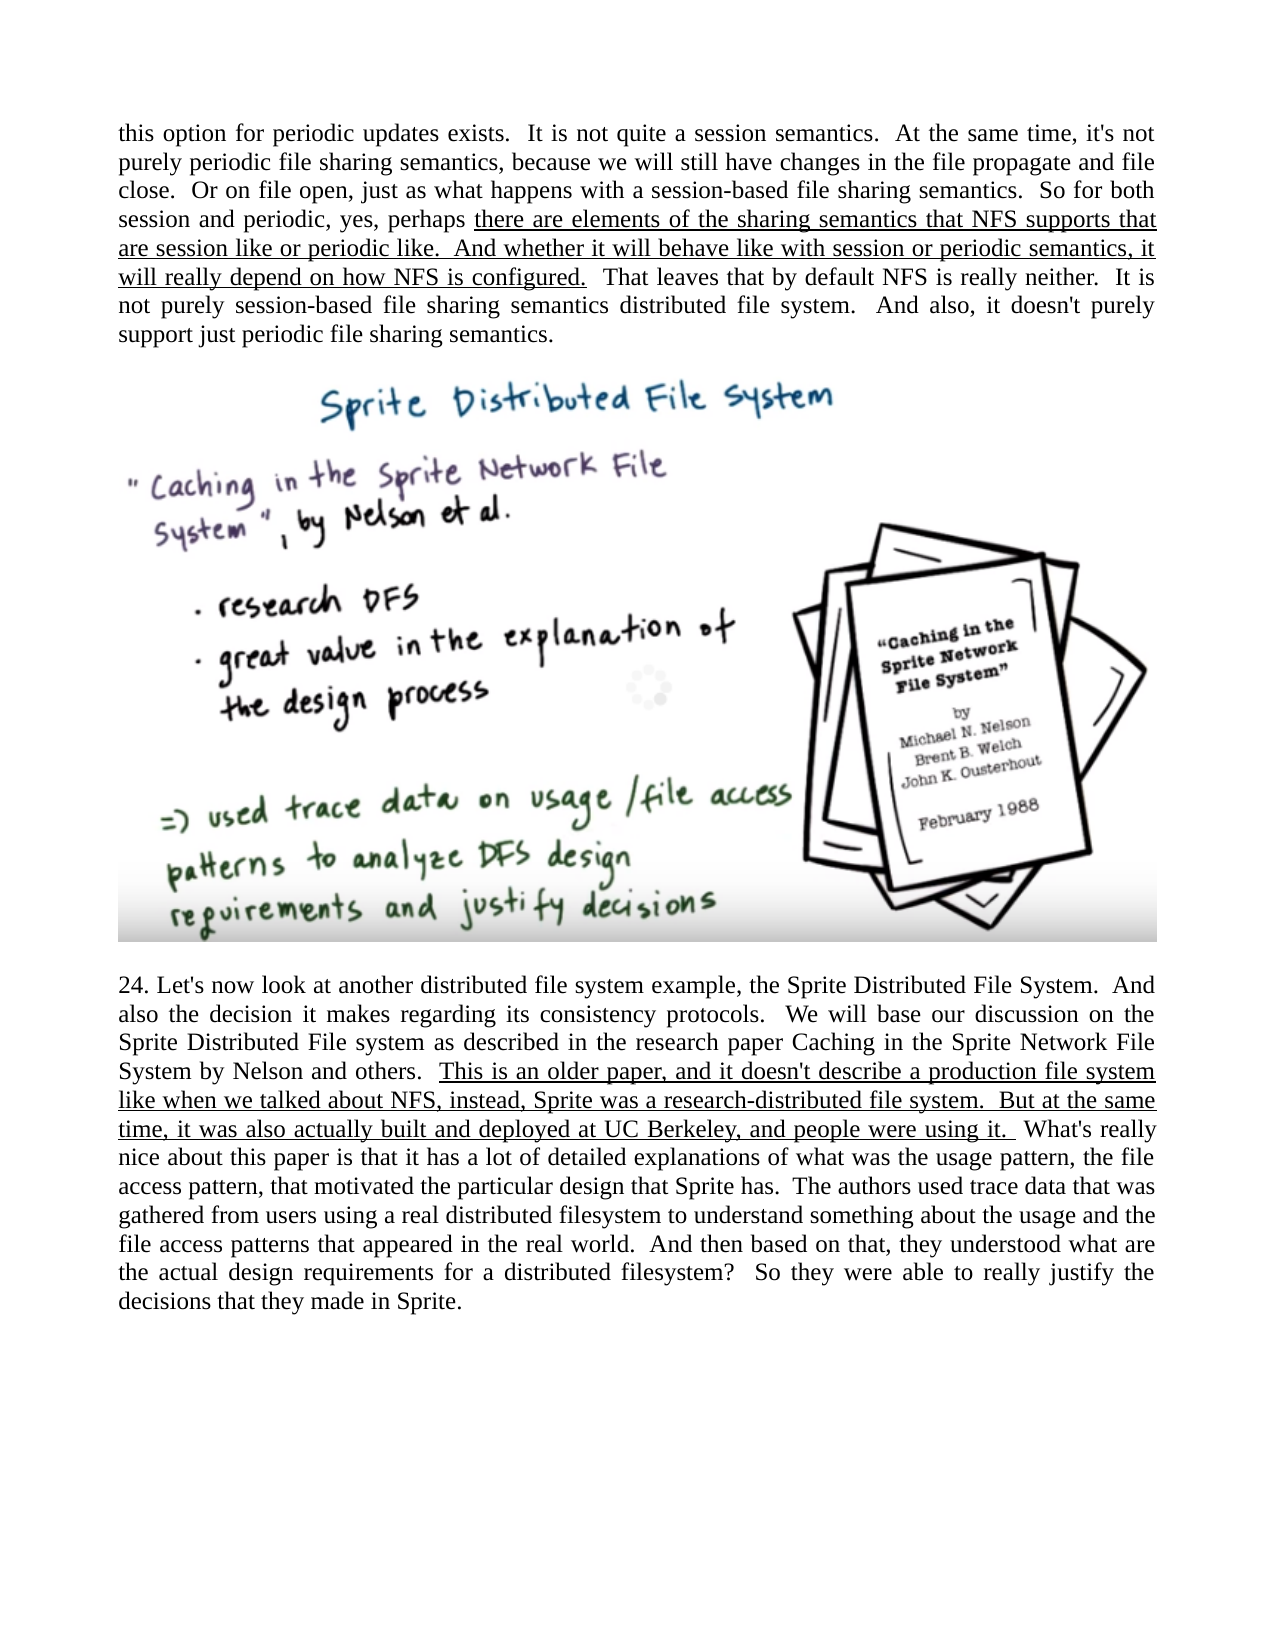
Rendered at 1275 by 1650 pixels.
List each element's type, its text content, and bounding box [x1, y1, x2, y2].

picture [118, 376, 1157, 942]
text time, it was also actually built and deployed at UC Berkeley, and people were using it. What's really nice about this paper is that it has a lot of detailed explanations of what was the usage pattern, the file access pattern, that motivated the particular design that Sprite has. The authors used trace data that was gathered from users using a real distributed filesystem to understand something about the usage and the file access patterns that appeared in the real world. And then based on that, they understood what are the actual design requirements for a distributed filesystem? So they were able to really justify the decisions that they made in Sprite. [118, 1111, 1157, 1315]
text this option for periodic updates exists. It is not quite a session semantics. At the same time, it's not purely periodic file sharing semantics, because we will still have changes in the file propagate and file close. Or on file open, just as what happens with a session-based file sharing semantics. So for both session and periodic, yes, perhaps there are elements of the sharing semantics that NFS supports that are session like or periodic like. And whether it will behave like with session or periodic semantics, it will really depend on how NFS is configured. That leaves that by default NFS is really neither. It is not purely session-based file sharing semantics distributed file system. And also, it doesn't purely support just periodic file sharing semantics. [118, 118, 1157, 348]
text 24. Let's now look at another distributed file system example, the Sprite Distributed File System. And also the decision it makes regarding its consistency protocols. We will base our discussion on the Sprite Distributed File system as described in the research paper Caching in the Sprite Network File System by Nelson and others. This is an older paper, and it doesn't describe a production file system like when we talked about NFS, instead, Sprite was a research-distributed file system. But at the same [118, 970, 1157, 1110]
